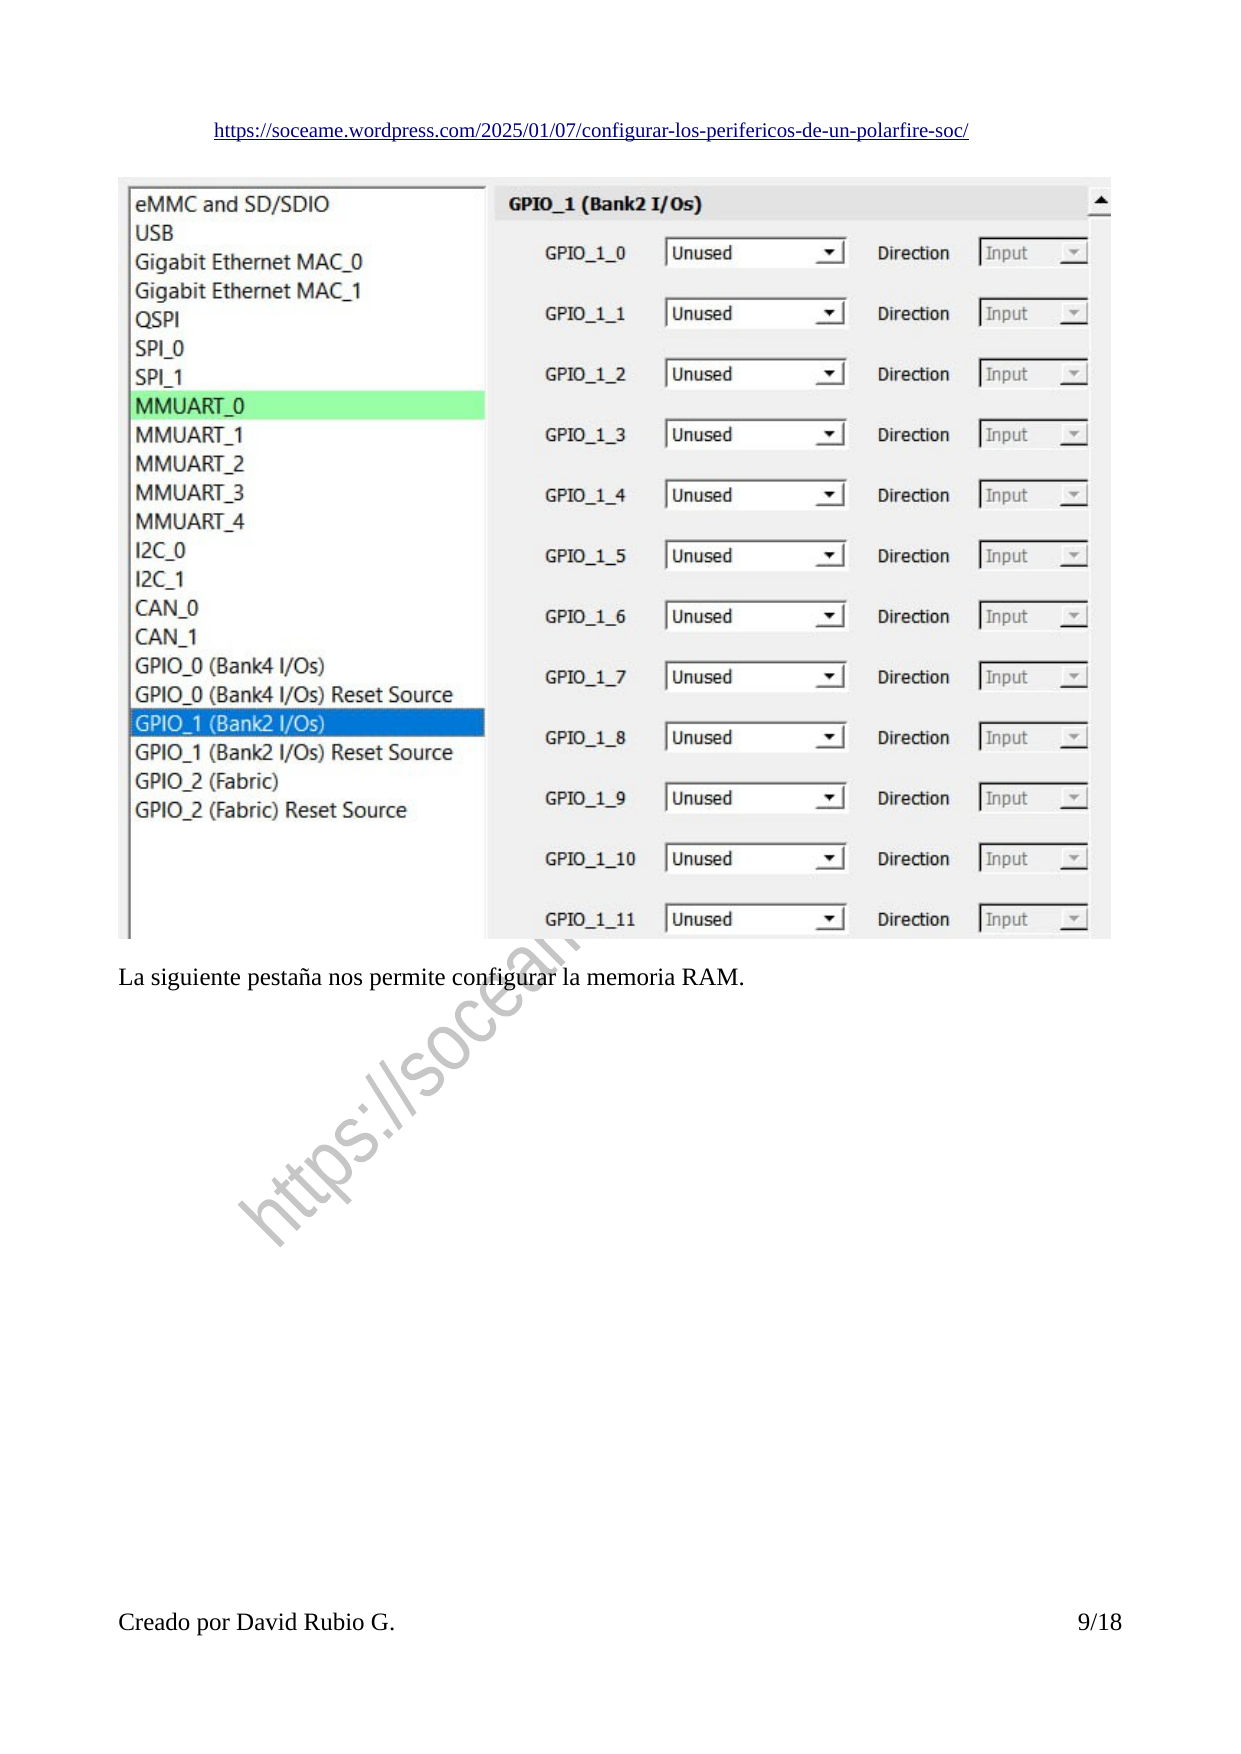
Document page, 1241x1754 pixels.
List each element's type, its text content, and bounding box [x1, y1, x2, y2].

text La siguiente pestaña nos permite configurar la memoria RAM. [118, 962, 527, 991]
picture [118, 177, 1111, 939]
text La siguiente pestaña nos permite configurar la memoria RAM. [539, 962, 1122, 991]
